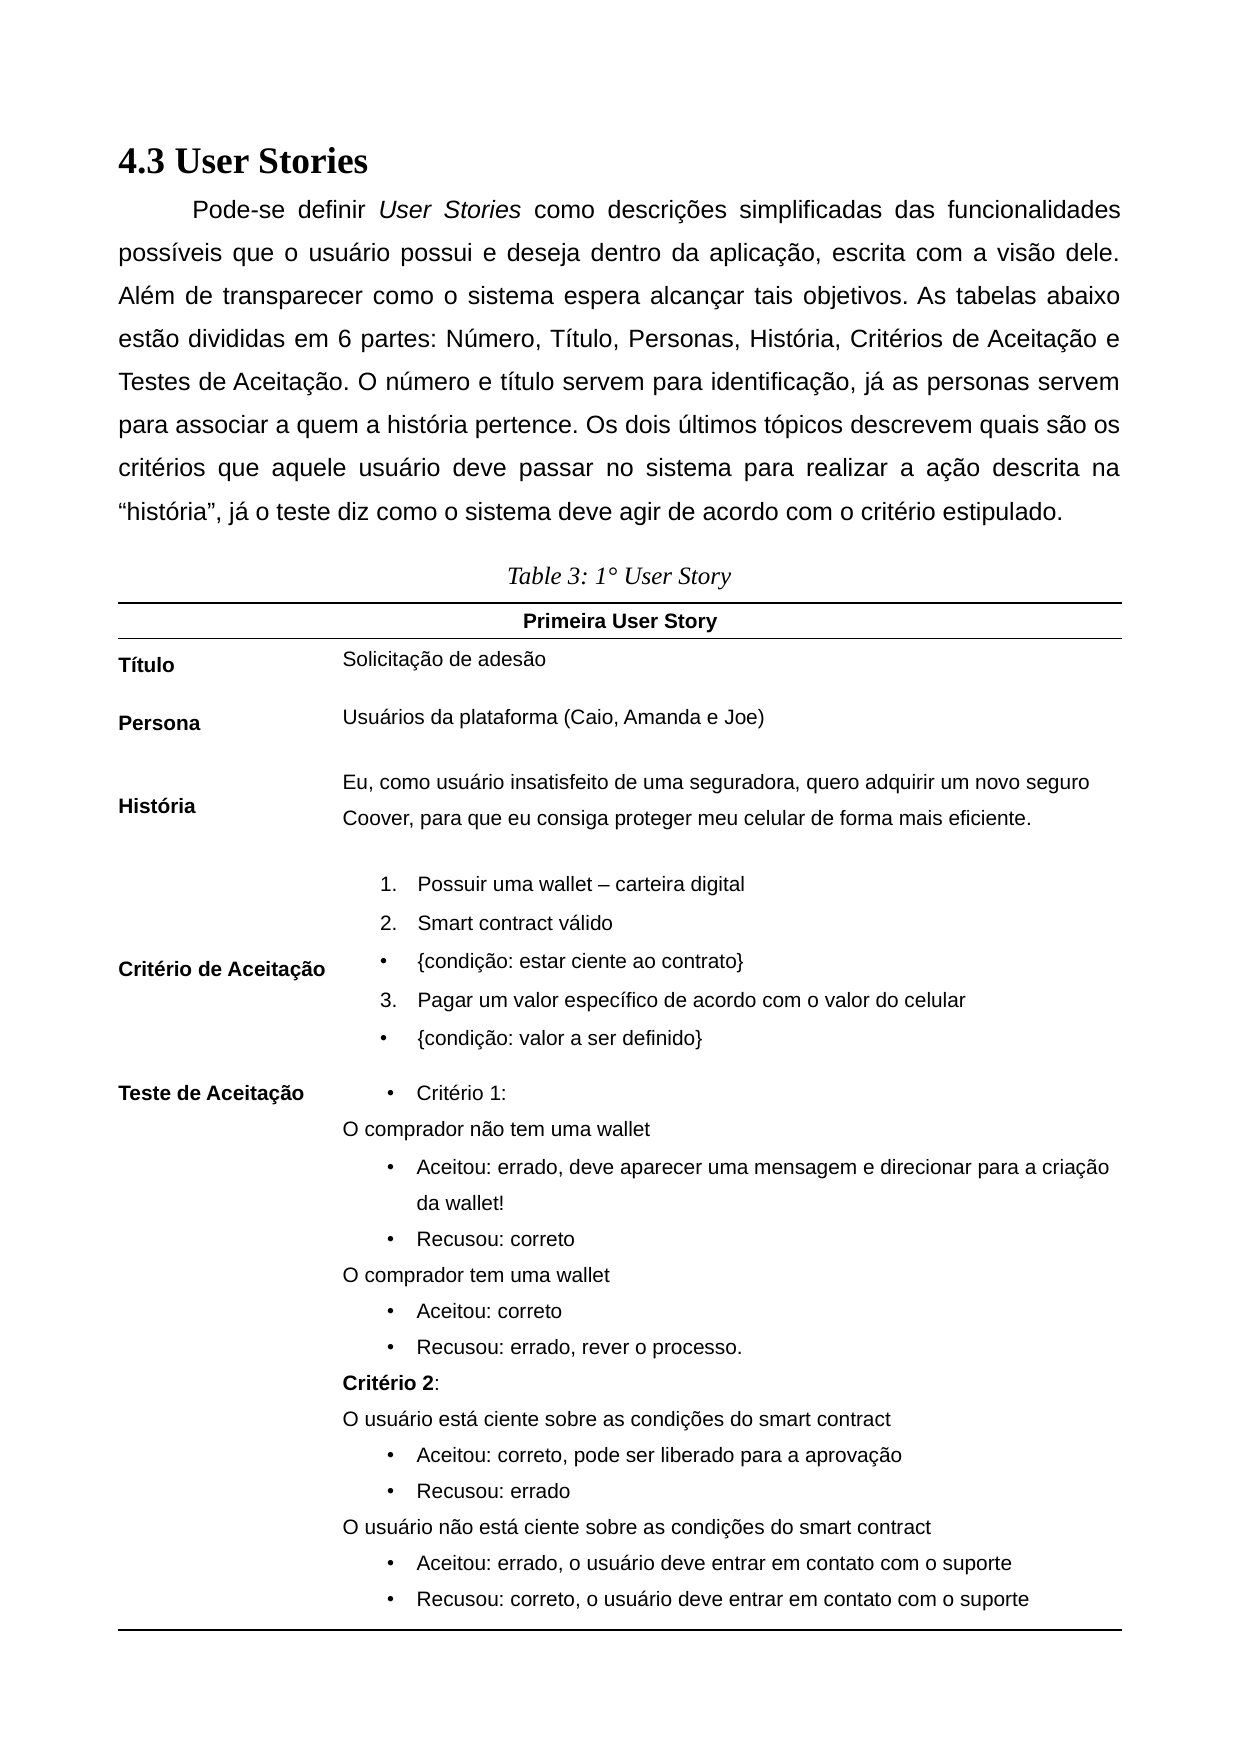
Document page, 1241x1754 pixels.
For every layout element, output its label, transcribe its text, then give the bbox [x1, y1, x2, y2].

table_cell Teste de Aceitação [118, 1081, 342, 1629]
table_cell Eu, como usuário insatisfeito de uma seguradora, quero adquirir um novo seguro Coover, para que eu consiga proteger meu celular de forma mais eficiente. [343, 755, 1122, 856]
table_cell Usuários da plataforma (Caio, Amanda e Joe) [343, 690, 1122, 755]
table_cell Critério de Aceitação [118, 856, 342, 1081]
subtitle 4.3 User Stories [118, 139, 1122, 182]
table_cell Critério 1: O comprador não tem uma wallet Aceitou: errado, deve aparecer uma mensagem e direcionar para a criação da wallet! Recusou: correto O comprador tem uma wallet Aceitou: correto Recusou: errado, rever o processo. Critério 2: O usuário está ciente sobre as condições do smart contract Aceitou: correto, pode ser liberado para a aprovação Recusou: errado O usuário não está ciente sobre as condições do smart contract Aceitou: errado, o usuário deve entrar em contato com o suporte Recusou: correto, o usuário deve entrar em contato com o suporte [343, 1081, 1122, 1629]
table_header Primeira User Story [118, 604, 1122, 638]
table_cell História [118, 755, 342, 856]
table_cell Possuir uma wallet – carteira digital Smart contract válido {condição: estar ciente ao contrato} Pagar um valor específico de acordo com o valor do celular {condição: valor a ser definido} [343, 856, 1122, 1081]
text Table 3: 1° User Story [118, 561, 1122, 589]
table_cell Solicitação de adesão [343, 639, 1122, 690]
table_cell Título [118, 639, 342, 690]
text Pode-se definir User Stories como descrições simplificadas das funcionalidades possíveis que o usuário possui e deseja dentro da aplicação, escrita com a visão dele. Além de transparecer como o sistema espera alcançar tais objetivos. As tabelas abaixo estão divididas em 6 partes: Número, Título, Personas, História, Critérios de Aceitação e Testes de Aceitação. O número e título servem para identificação, já as personas servem para associar a quem a história pertence. Os dois últimos tópicos descrevem quais são os critérios que aquele usuário deve passar no sistema para realizar a ação descrita na “história”, já o teste diz como o sistema deve agir de acordo com o critério estipulado. [118, 194, 1122, 525]
table_cell Persona [118, 690, 342, 755]
